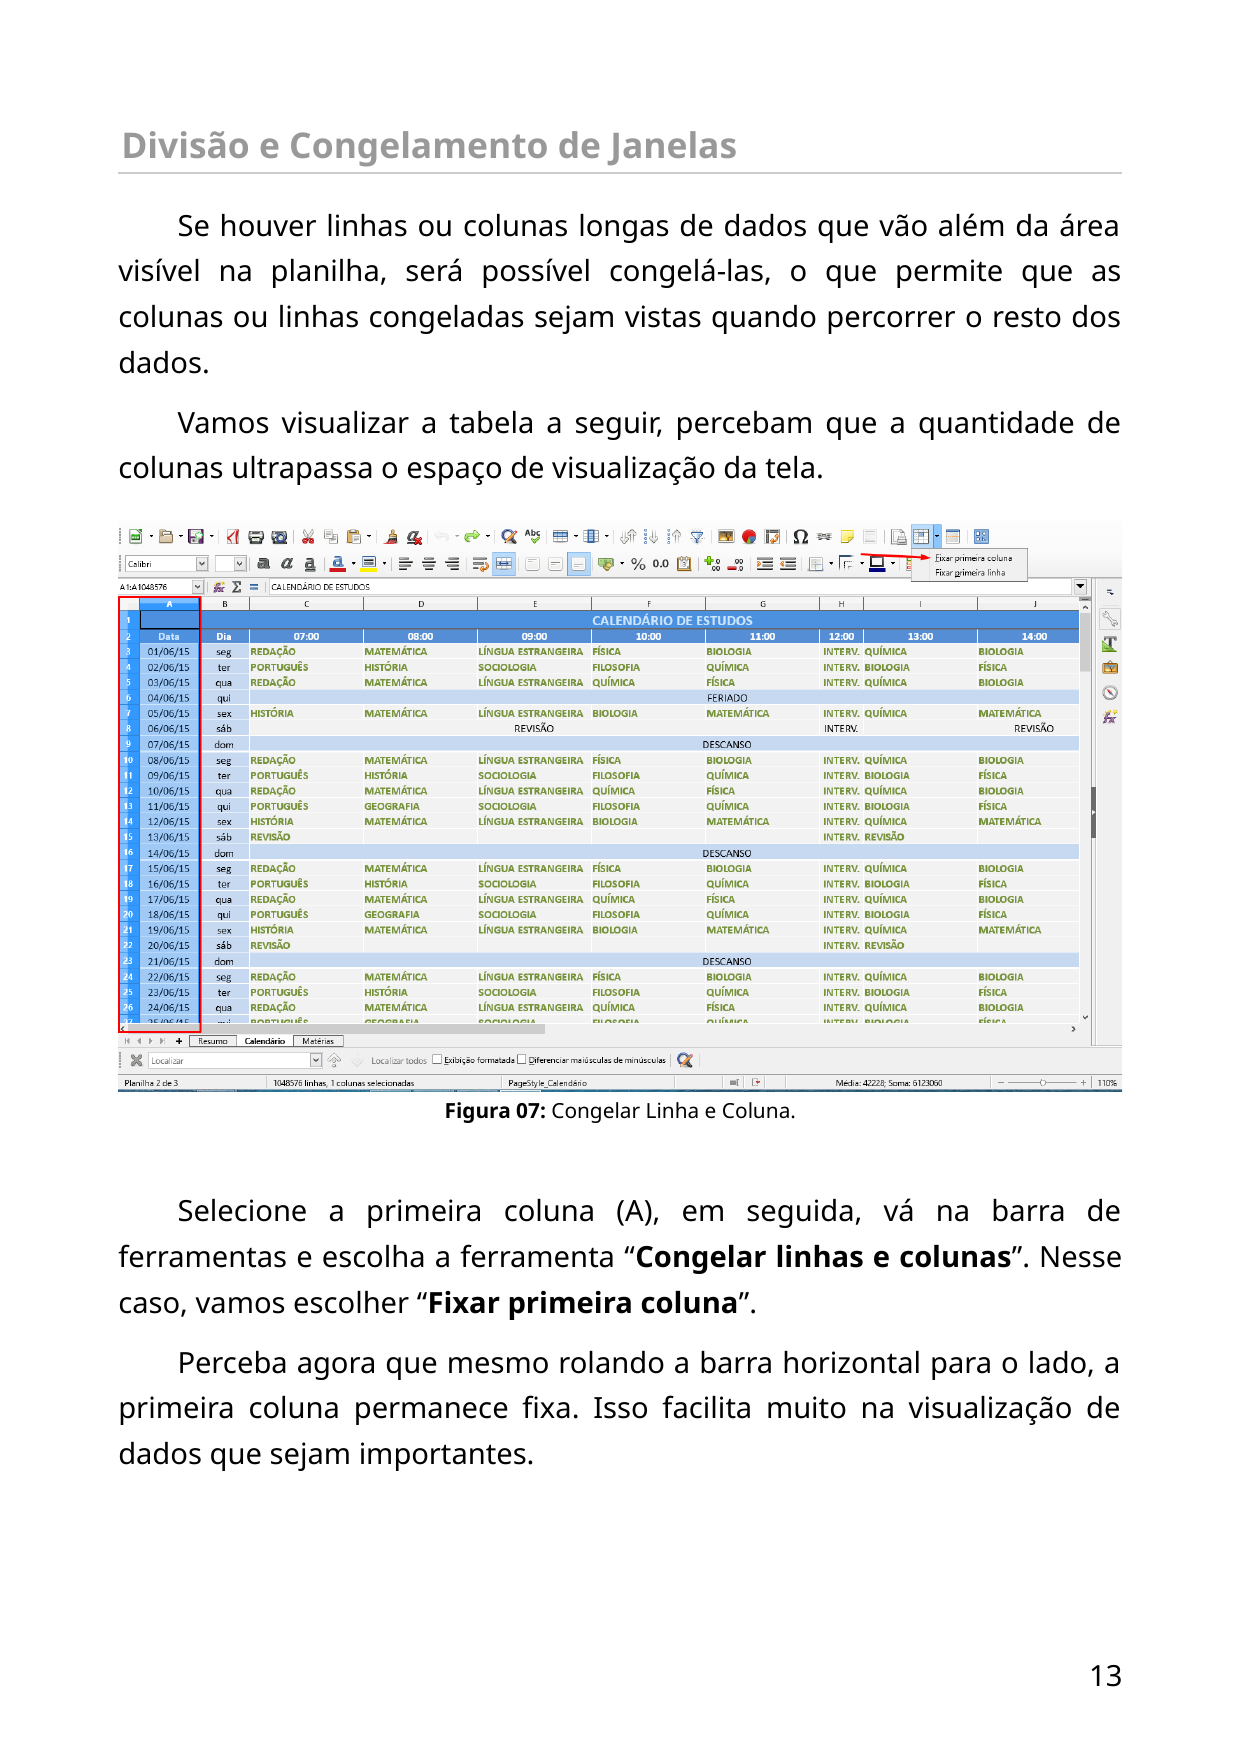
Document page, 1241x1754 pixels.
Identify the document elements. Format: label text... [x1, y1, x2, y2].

text Vamos visualizar a tabela a seguir, percebam que a quantidade de colunas ultrapassa o espaço de visualização da tela. [118, 402, 1122, 487]
text Figura 07: Congelar Linha e Coluna. [118, 1092, 1122, 1124]
text Perceba agora que mesmo rolando a barra horizontal para o lado, a primeira coluna permanece fixa. Isso facilita muito na visualização de dados que sejam importantes. [118, 1342, 1122, 1473]
subtitle Divisão e Congelamento de Janelas [118, 118, 1122, 172]
picture [118, 520, 1123, 1092]
text Se houver linhas ou colunas longas de dados que vão além da área visível na planilha, será possível congelá-las, o que permite que as colunas ou linhas congeladas sejam vistas quando percorrer o resto dos dados. [118, 205, 1122, 382]
text Selecione a primeira coluna (A), em seguida, vá na barra de ferramentas e escolha a ferramenta “Congelar linhas e colunas”. Nesse caso, vamos escolher “Fixar primeira coluna”. [118, 1191, 1122, 1322]
